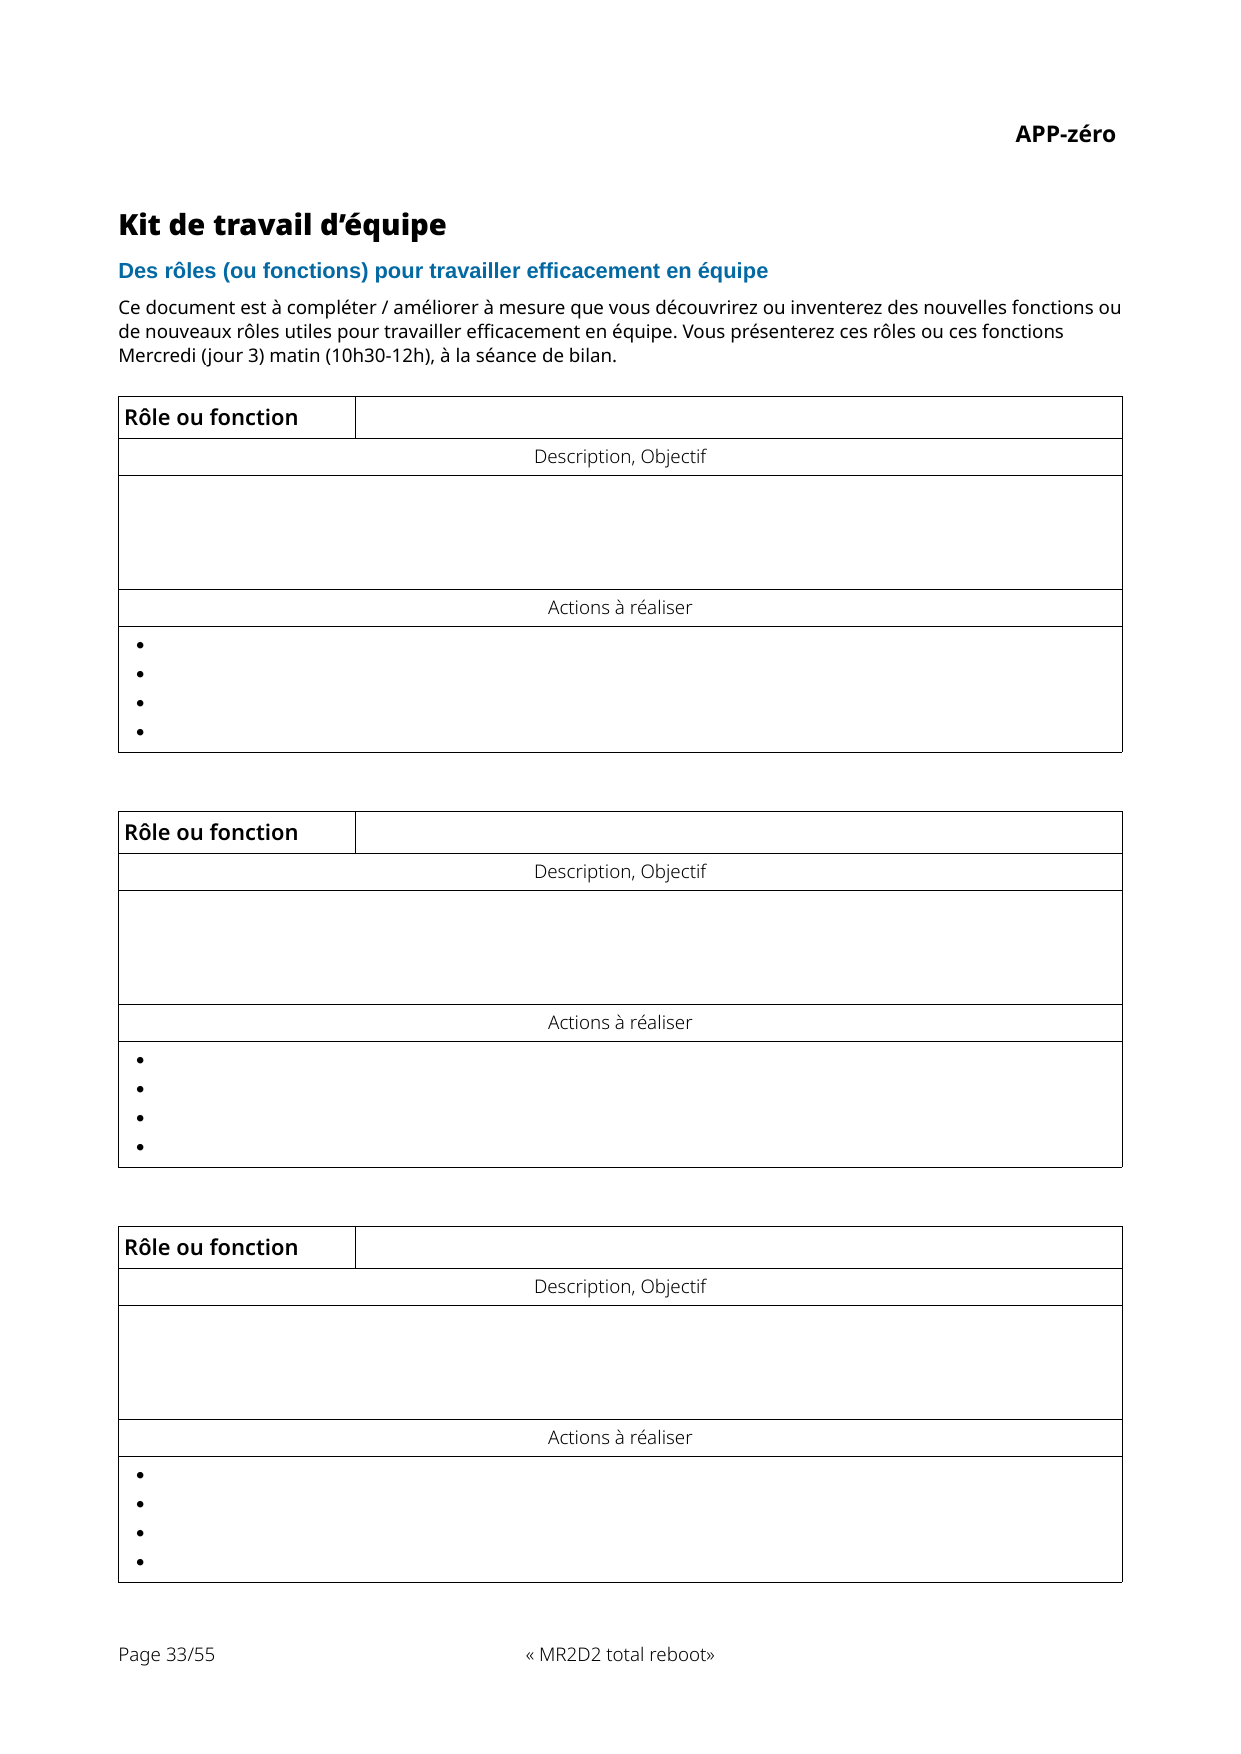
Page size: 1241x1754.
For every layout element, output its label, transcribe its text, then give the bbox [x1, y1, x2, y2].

table_header [356, 1227, 1122, 1268]
table_header [356, 812, 1122, 853]
table_cell Description, Objectif [119, 439, 1122, 475]
table_cell Actions à réaliser [119, 1005, 1122, 1041]
table_cell Actions à réaliser [119, 590, 1122, 626]
table_header Rôle ou fonction [119, 812, 355, 853]
table_cell [119, 1042, 1122, 1167]
table_cell [119, 891, 1122, 1003]
table_cell [119, 476, 1122, 588]
table_cell [119, 1457, 1122, 1582]
table_cell [119, 1306, 1122, 1418]
table_header Rôle ou fonction [119, 397, 355, 438]
table_cell Actions à réaliser [119, 1420, 1122, 1456]
subtitle Des rôles (ou fonctions) pour travailler efficacement en équipe [118, 258, 1122, 283]
text Ce document est à compléter / améliorer à mesure que vous découvrirez ou inventerez des nouvelles fonctions ou de nouveaux rôles utiles pour travailler efficacement en équipe. Vous présenterez ces rôles ou ces fonctions Mercredi (jour 3) matin (10h30-12h), à la séance de bilan. [118, 296, 1122, 367]
table_cell [119, 627, 1122, 752]
table_header [356, 397, 1122, 438]
table_header Rôle ou fonction [119, 1227, 355, 1268]
table_cell Description, Objectif [119, 1269, 1122, 1305]
table_cell Description, Objectif [119, 854, 1122, 890]
subtitle Kit de travail d’équipe [118, 204, 1122, 243]
